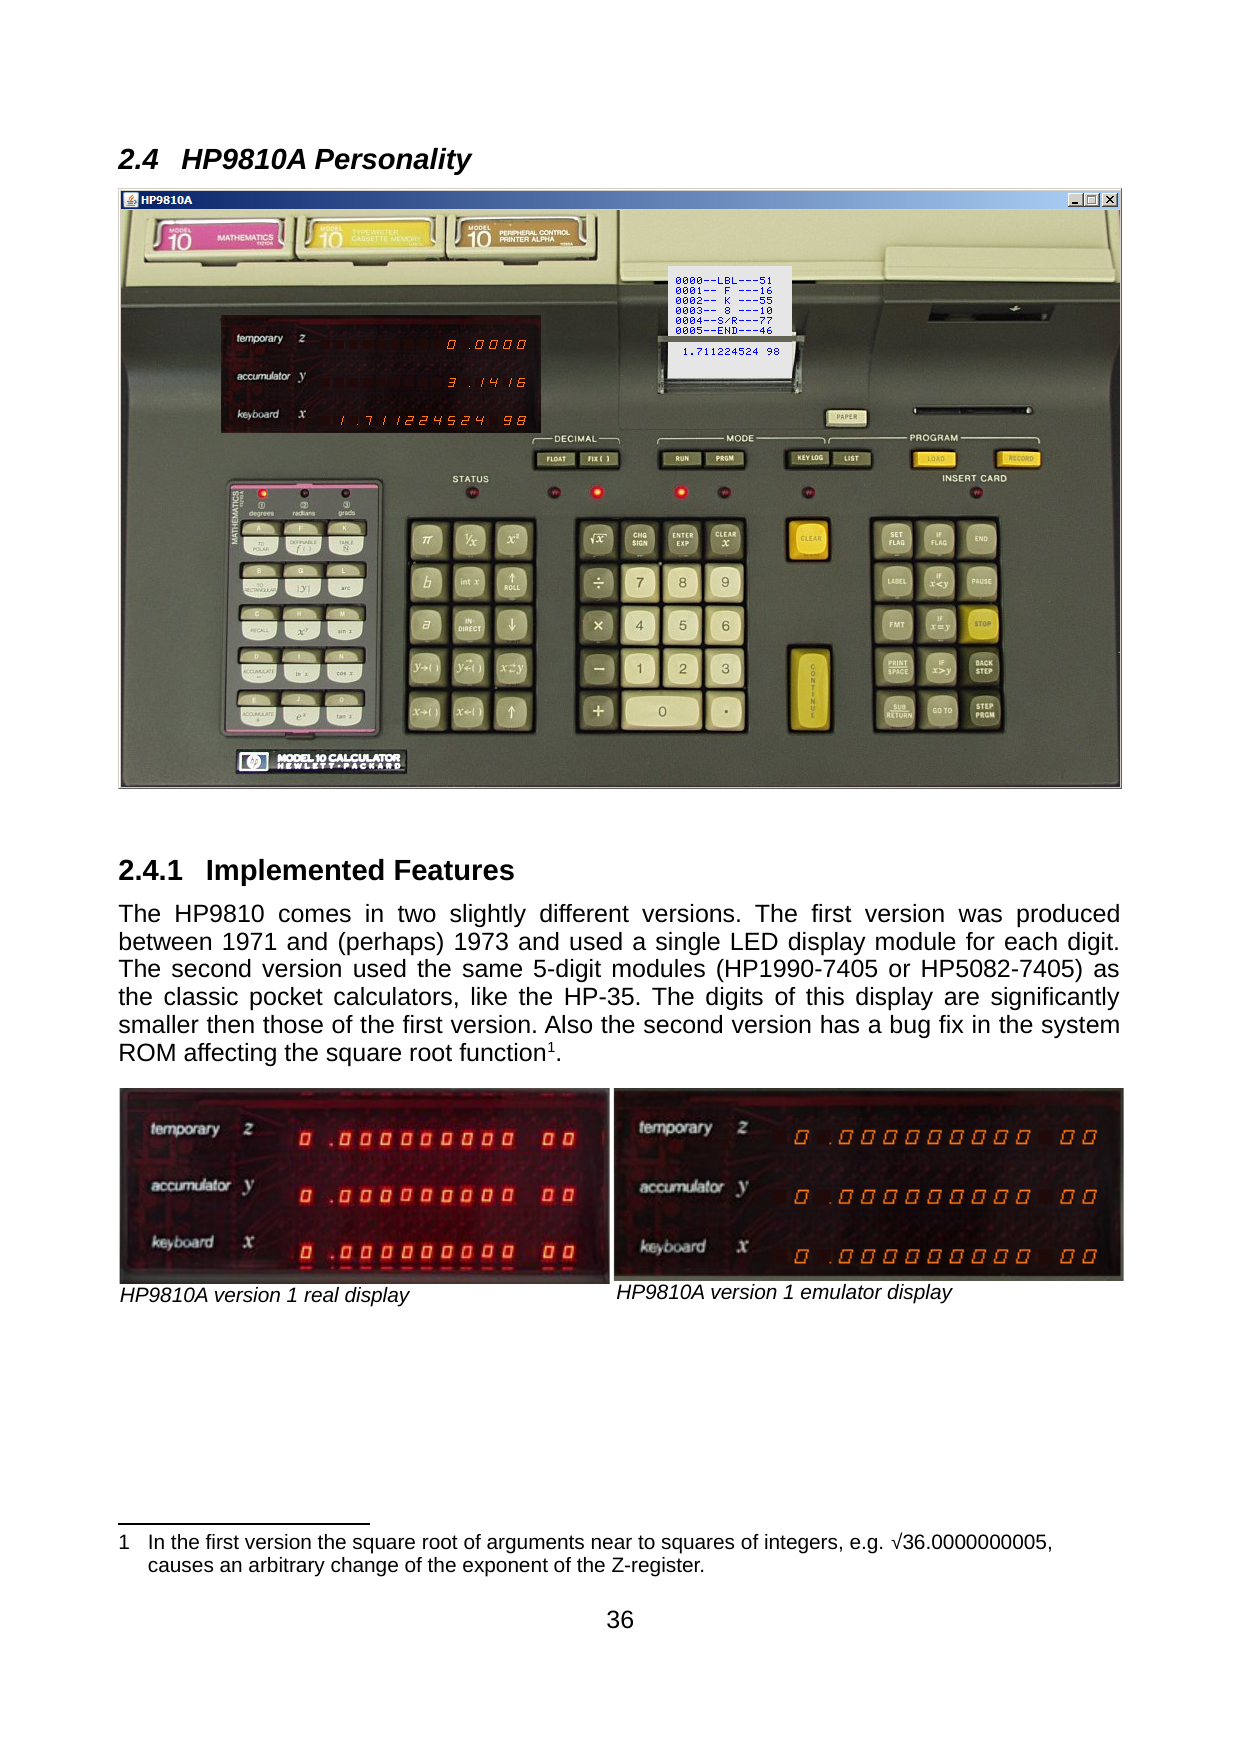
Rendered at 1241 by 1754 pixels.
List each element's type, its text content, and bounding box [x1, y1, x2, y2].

subtitle HP9810A Personality [118, 143, 1122, 176]
text HP9810A version 1 real display [119, 1284, 610, 1307]
text The HP9810 comes in two slightly different versions. The first version was produced between 1971 and (perhaps) 1973 and used a single LED display module for each digit. The second version used the same 5-digit modules (HP1990-7405 or HP5082-7405) as the classic pocket calculators, like the HP-35. The digits of this display are significantly smaller then those of the first version. Also the second version has a bug fix in the system ROM affecting the square root function. [118, 899, 1122, 1067]
picture [118, 188, 1122, 789]
text In the first version the square root of arguments near to squares of integers, e.g. √36.0000000005, causes an arbitrary change of the exponent of the Z-register. [118, 1530, 1122, 1577]
picture [613, 1088, 1124, 1281]
text HP9810A version 1 emulator display [616, 1281, 1124, 1304]
subtitle Implemented Features [118, 854, 1122, 887]
picture [119, 1088, 610, 1284]
